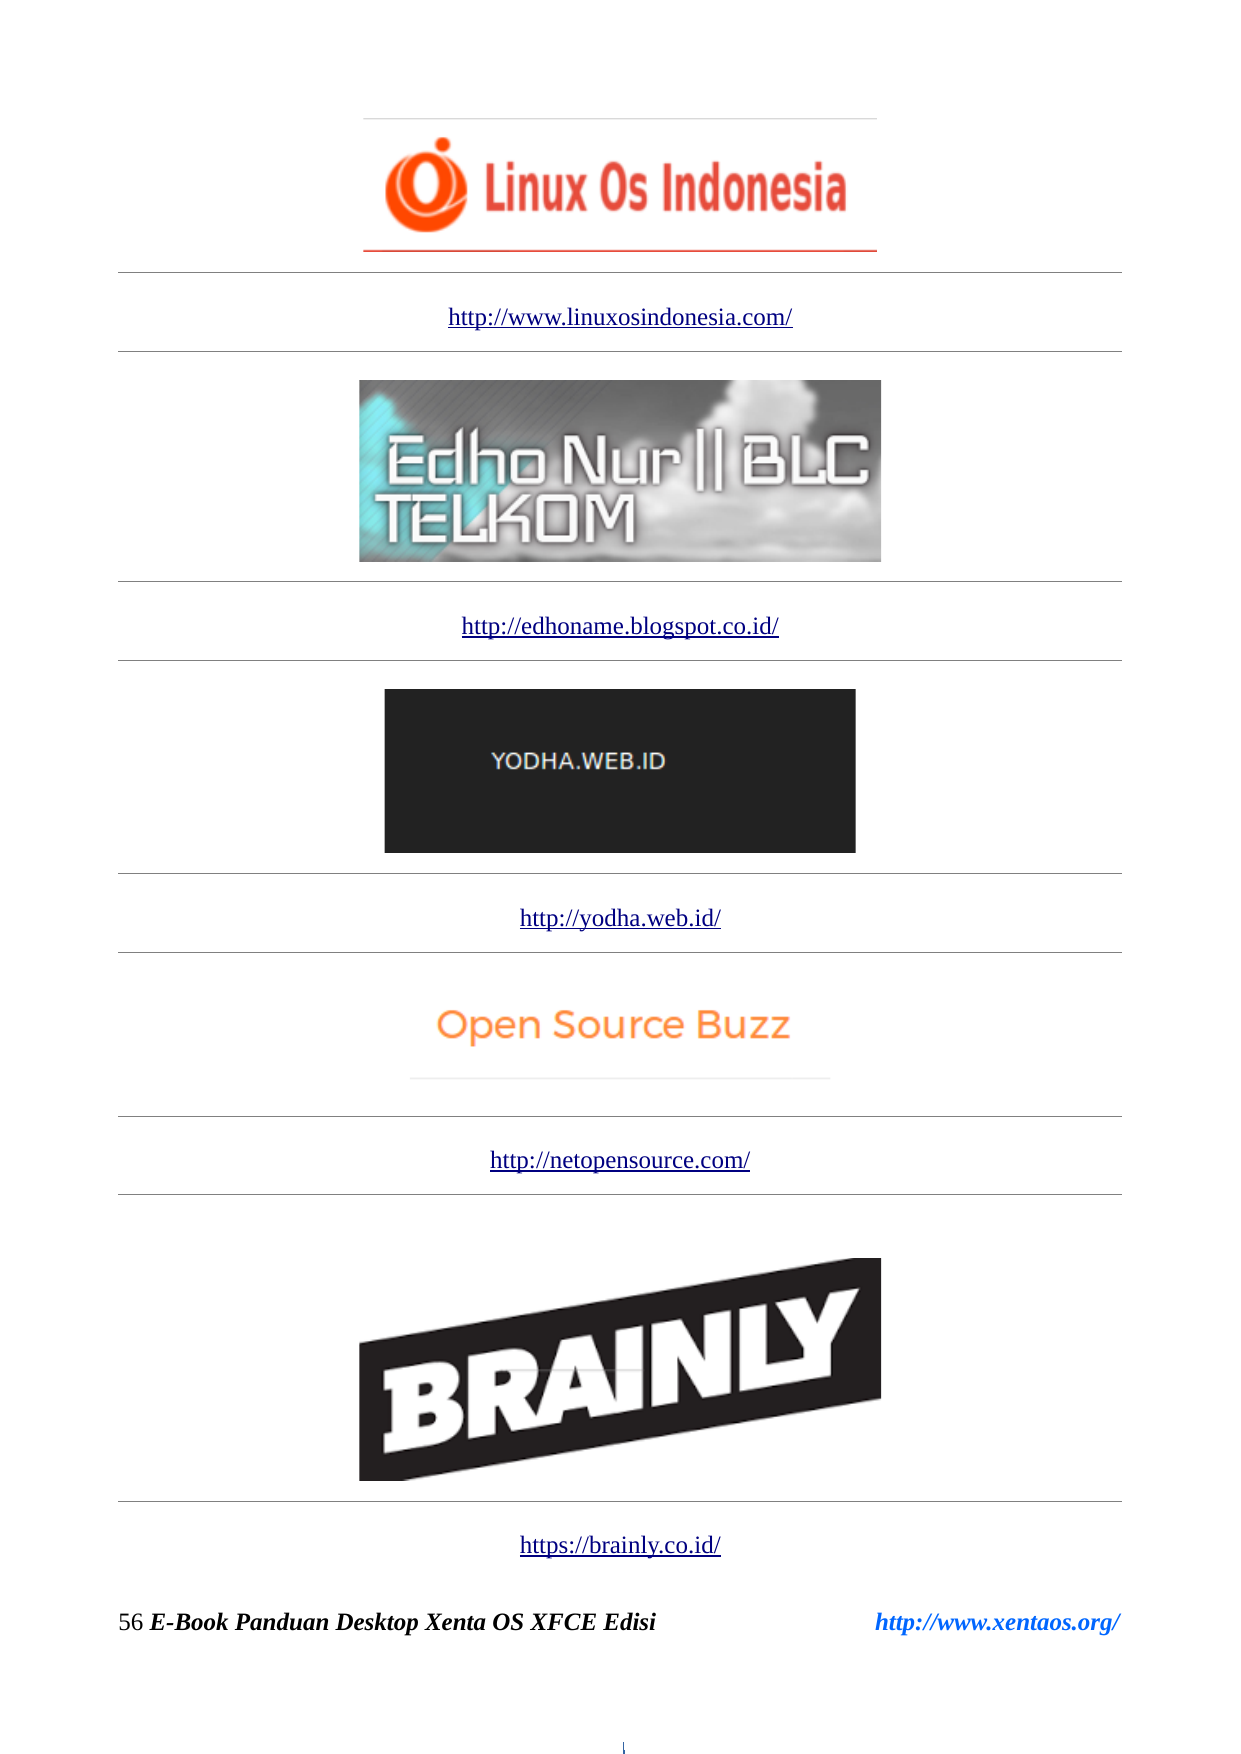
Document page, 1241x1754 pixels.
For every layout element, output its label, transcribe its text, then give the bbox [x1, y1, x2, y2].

text http://netopensource.com/ [118, 1145, 1122, 1174]
picture [409, 981, 831, 1096]
text http://yodha.web.id/ [118, 903, 1122, 931]
picture [359, 1258, 882, 1481]
picture [359, 380, 882, 562]
text http://edhoname.blogspot.co.id/ [118, 611, 1122, 640]
picture [384, 689, 856, 853]
text https://brainly.co.id/ [118, 1530, 1122, 1559]
picture [363, 118, 877, 252]
text http://www.linuxosindonesia.com/ [118, 302, 1122, 330]
